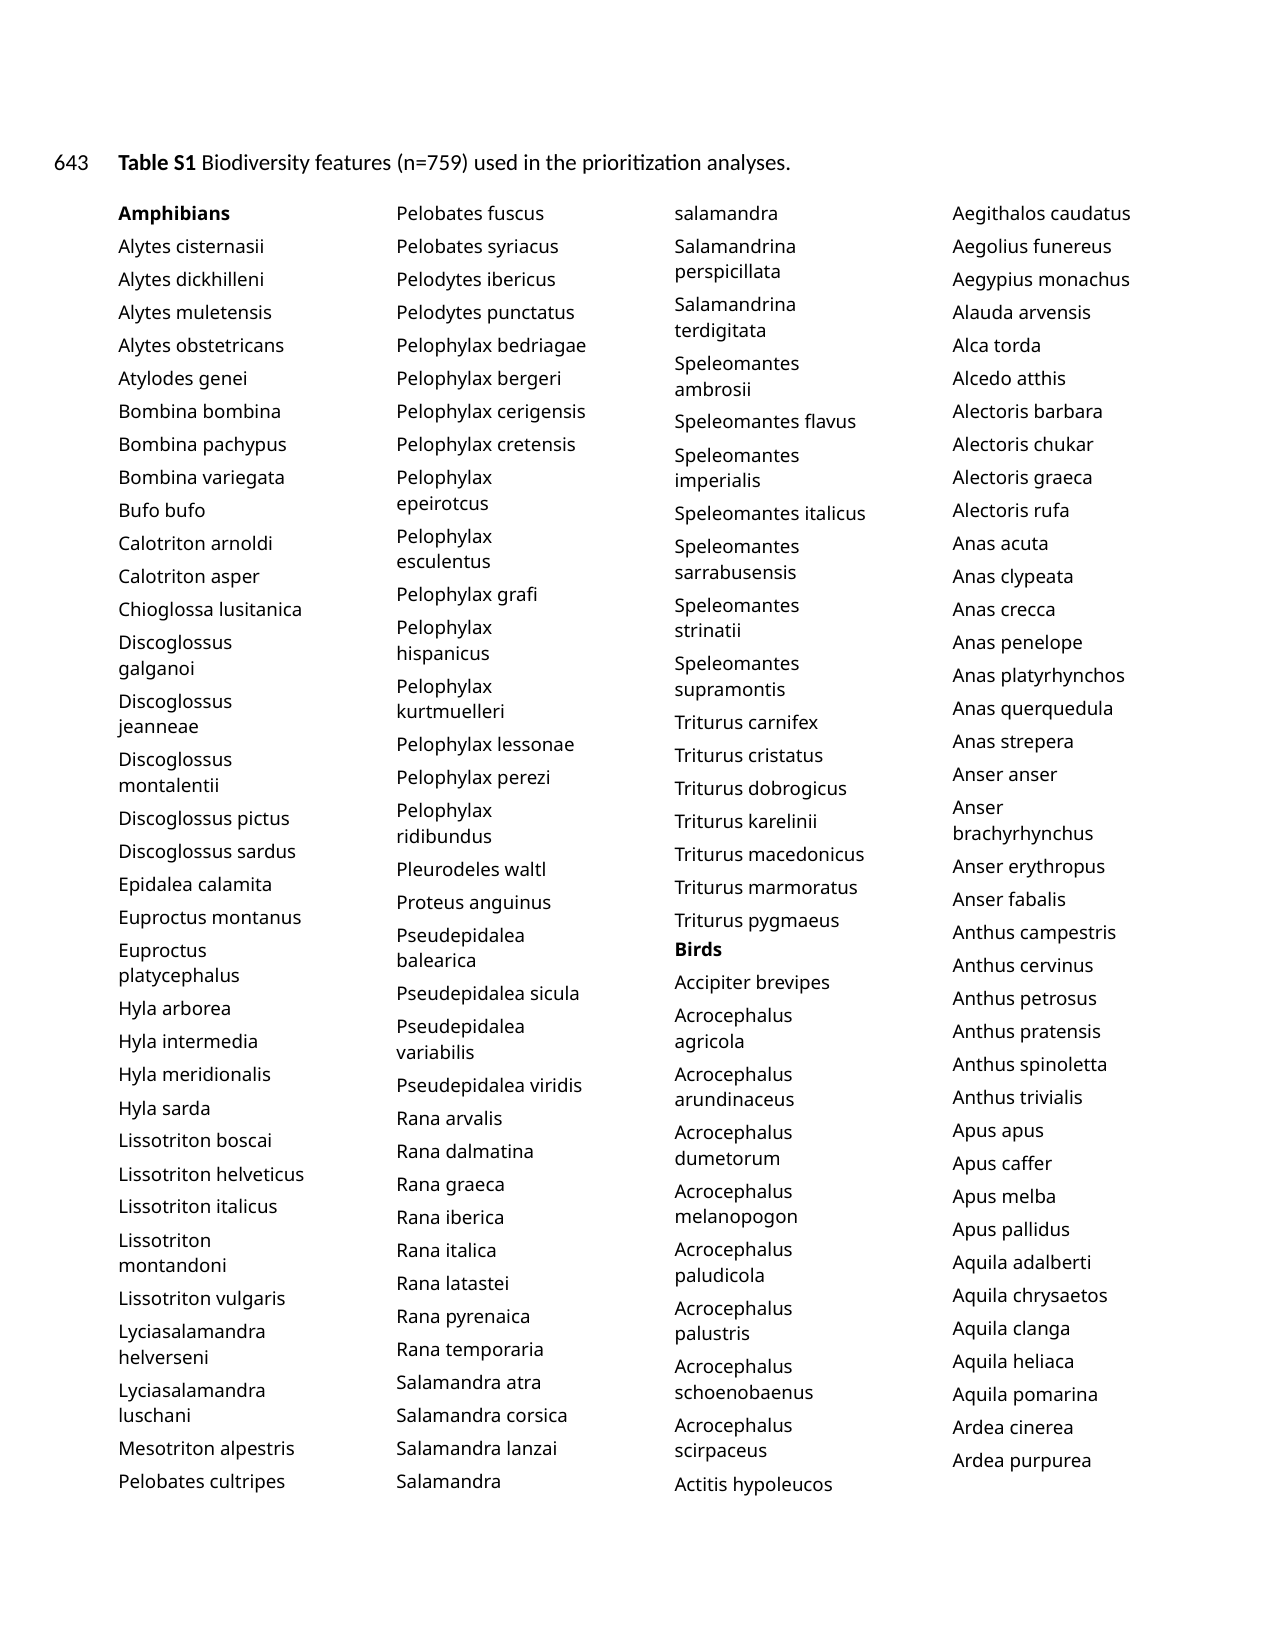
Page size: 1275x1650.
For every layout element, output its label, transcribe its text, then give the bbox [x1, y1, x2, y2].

table_cell Anser anser [947, 758, 1151, 791]
table_cell Pelophylax epeirotcus [390, 461, 595, 519]
table_cell Lissotriton boscai [112, 1124, 317, 1157]
table_cell Speleomantes supramontis [669, 647, 873, 705]
table_cell Anas acuta [947, 527, 1151, 560]
table_cell Pelophylax esculentus [390, 519, 595, 578]
table_cell Bombina pachypus [112, 428, 317, 461]
table_cell Pseudepidalea sicula [390, 977, 595, 1010]
table_cell Alytes cisternasii [112, 230, 317, 262]
table_cell Alytes obstetricans [112, 329, 317, 362]
table_cell Triturus karelinii [669, 804, 873, 837]
table_cell Aquila chrysaetos [947, 1279, 1151, 1312]
table_cell Apus caffer [947, 1147, 1151, 1179]
table_cell Lissotriton vulgaris [112, 1282, 317, 1315]
table_cell Lissotriton montandoni [112, 1223, 317, 1282]
table_cell Anthus cervinus [947, 949, 1151, 981]
table_cell Alauda arvensis [947, 296, 1151, 328]
table_cell Rana iberica [390, 1201, 595, 1234]
table_cell Pelophylax cerigensis [390, 395, 595, 428]
table_cell Hyla arborea [112, 992, 317, 1025]
table_cell Pseudepidalea variabilis [390, 1010, 595, 1068]
table_cell Bufo bufo [112, 494, 317, 527]
table_cell Discoglossus montalentii [112, 743, 317, 801]
table_header Amphibians [112, 196, 317, 229]
table_cell Acrocephalus palustris [669, 1291, 873, 1350]
table_cell Rana latastei [390, 1267, 595, 1300]
table_cell Pelodytes punctatus [390, 296, 595, 328]
table_cell Lyciasalamandra luschani [112, 1373, 317, 1432]
table_cell Salamandra salamandra [390, 1465, 595, 1494]
table_cell Discoglossus pictus [112, 801, 317, 834]
table_cell Speleomantes sarrabusensis [669, 530, 873, 588]
table_cell Atylodes genei [112, 362, 317, 394]
table_cell Bombina bombina [112, 395, 317, 428]
table_cell Aegypius monachus [947, 263, 1151, 296]
table_cell Anas penelope [947, 626, 1151, 659]
table_cell Actitis hypoleucos [669, 1467, 873, 1500]
table_cell Triturus pygmaeus Birds [669, 904, 873, 966]
table_cell Pelophylax perezi [390, 761, 595, 794]
table_cell Anser brachyrhynchus [947, 791, 1151, 849]
table_cell Speleomantes imperialis [669, 438, 873, 497]
table_cell Euproctus platycephalus [112, 934, 317, 992]
table_cell Anas platyrhynchos [947, 659, 1151, 692]
table_cell Acrocephalus scirpaceus [669, 1409, 873, 1467]
table_cell Pelophylax lessonae [390, 728, 595, 761]
table_cell Hyla intermedia [112, 1025, 317, 1058]
table_cell Pelobates syriacus [390, 230, 595, 262]
table_cell Lissotriton italicus [112, 1190, 317, 1223]
table_cell Rana italica [390, 1234, 595, 1267]
table_cell Anas strepera [947, 725, 1151, 758]
table_cell Pelophylax kurtmuelleri [390, 669, 595, 728]
table_cell Pseudepidalea viridis [390, 1069, 595, 1102]
table_cell Acrocephalus paludicola [669, 1233, 873, 1291]
table_cell Pelophylax cretensis [390, 428, 595, 461]
table_cell Pelobates fuscus [390, 196, 595, 229]
table_cell Speleomantes italicus [669, 497, 873, 530]
table_cell Pelophylax bedriagae [390, 329, 595, 362]
table_cell Speleomantes flavus [669, 405, 873, 438]
table_cell Anthus spinoletta [947, 1048, 1151, 1081]
table_cell Anthus petrosus [947, 981, 1151, 1014]
table_cell Calotriton arnoldi [112, 527, 317, 560]
table_cell Hyla meridionalis [112, 1058, 317, 1091]
table_cell Accipiter brevipes [669, 966, 873, 999]
table_cell Pelophylax ridibundus [390, 794, 595, 852]
table_cell Salamandra corsica [390, 1399, 595, 1432]
table_cell Rana pyrenaica [390, 1300, 595, 1333]
table_cell Pelobates cultripes [112, 1465, 317, 1498]
table_cell Pleurodeles waltl [390, 853, 595, 885]
table_cell Aquila pomarina [947, 1378, 1151, 1411]
table_cell Alca torda [947, 329, 1151, 362]
table_cell Speleomantes ambrosii [669, 347, 873, 405]
table_cell Calotriton asper [112, 560, 317, 593]
table_cell Rana arvalis [390, 1102, 595, 1134]
table_cell Alectoris rufa [947, 494, 1151, 527]
table_cell Alectoris graeca [947, 461, 1151, 494]
table_cell Pelodytes ibericus [390, 263, 595, 296]
table_cell Triturus marmoratus [669, 870, 873, 903]
table_cell Acrocephalus dumetorum [669, 1116, 873, 1174]
table_cell Bombina variegata [112, 461, 317, 494]
table_cell Anthus trivialis [947, 1081, 1151, 1113]
table_cell Acrocephalus schoenobaenus [669, 1350, 873, 1408]
table_cell Anas querquedula [947, 692, 1151, 725]
table_cell Lyciasalamandra helverseni [112, 1315, 317, 1373]
table_cell Anthus pratensis [947, 1015, 1151, 1047]
table_cell Aquila adalberti [947, 1246, 1151, 1279]
table_cell Salamandra salamandra [669, 196, 873, 229]
table_cell Triturus cristatus [669, 738, 873, 771]
table_cell Euproctus montanus [112, 900, 317, 933]
table_cell Apus pallidus [947, 1213, 1151, 1246]
table_cell Pelophylax grafi [390, 578, 595, 611]
table_cell Aegithalos caudatus [947, 196, 1151, 229]
table_cell Apus apus [947, 1114, 1151, 1147]
table_cell Triturus carnifex [669, 705, 873, 738]
table_cell Discoglossus galganoi [112, 626, 317, 684]
table_cell Aegolius funereus [947, 230, 1151, 262]
table_cell Rana temporaria [390, 1333, 595, 1366]
table_cell Acrocephalus agricola [669, 999, 873, 1057]
table_cell Acrocephalus arundinaceus [669, 1057, 873, 1116]
table_cell Triturus dobrogicus [669, 771, 873, 804]
table_cell Rana graeca [390, 1168, 595, 1201]
table_cell Salamandra atra [390, 1366, 595, 1399]
table_cell Speleomantes strinatii [669, 588, 873, 647]
table_cell Discoglossus sardus [112, 834, 317, 867]
table_cell Proteus anguinus [390, 885, 595, 918]
table_cell Hyla sarda [112, 1091, 317, 1124]
table_cell Discoglossus jeanneae [112, 684, 317, 743]
table_cell Apus melba [947, 1180, 1151, 1213]
table_cell Anthus campestris [947, 915, 1151, 948]
table_cell Alectoris chukar [947, 428, 1151, 461]
table_cell Salamandrina terdigitata [669, 288, 873, 347]
table_cell Salamandra lanzai [390, 1432, 595, 1465]
table_cell Pelophylax bergeri [390, 362, 595, 394]
table_cell Pseudepidalea balearica [390, 919, 595, 977]
table_cell Rana dalmatina [390, 1135, 595, 1168]
table_cell Lissotriton helveticus [112, 1157, 317, 1190]
table_cell Pelophylax hispanicus [390, 611, 595, 669]
table_cell Epidalea calamita [112, 868, 317, 900]
text Table S1 Biodiversity features (n=759) used in the prioritization analyses. [118, 148, 1157, 176]
table_cell Alcedo atthis [947, 362, 1151, 394]
table_cell Ardea purpurea [947, 1444, 1151, 1477]
table_cell Chioglossa lusitanica [112, 593, 317, 626]
table_cell Anser erythropus [947, 849, 1151, 882]
table_cell Anser fabalis [947, 883, 1151, 915]
table_cell Ardea cinerea [947, 1411, 1151, 1444]
table_cell Alectoris barbara [947, 395, 1151, 428]
table_cell Salamandrina perspicillata [669, 230, 873, 288]
table_cell Anas clypeata [947, 560, 1151, 593]
table_cell Triturus macedonicus [669, 838, 873, 870]
table_cell Mesotriton alpestris [112, 1432, 317, 1465]
table_cell Anas crecca [947, 593, 1151, 626]
table_cell Aquila heliaca [947, 1345, 1151, 1378]
table_cell Acrocephalus melanopogon [669, 1174, 873, 1233]
table_cell Alytes muletensis [112, 296, 317, 328]
table_cell Alytes dickhilleni [112, 263, 317, 296]
table_cell Aquila clanga [947, 1312, 1151, 1345]
